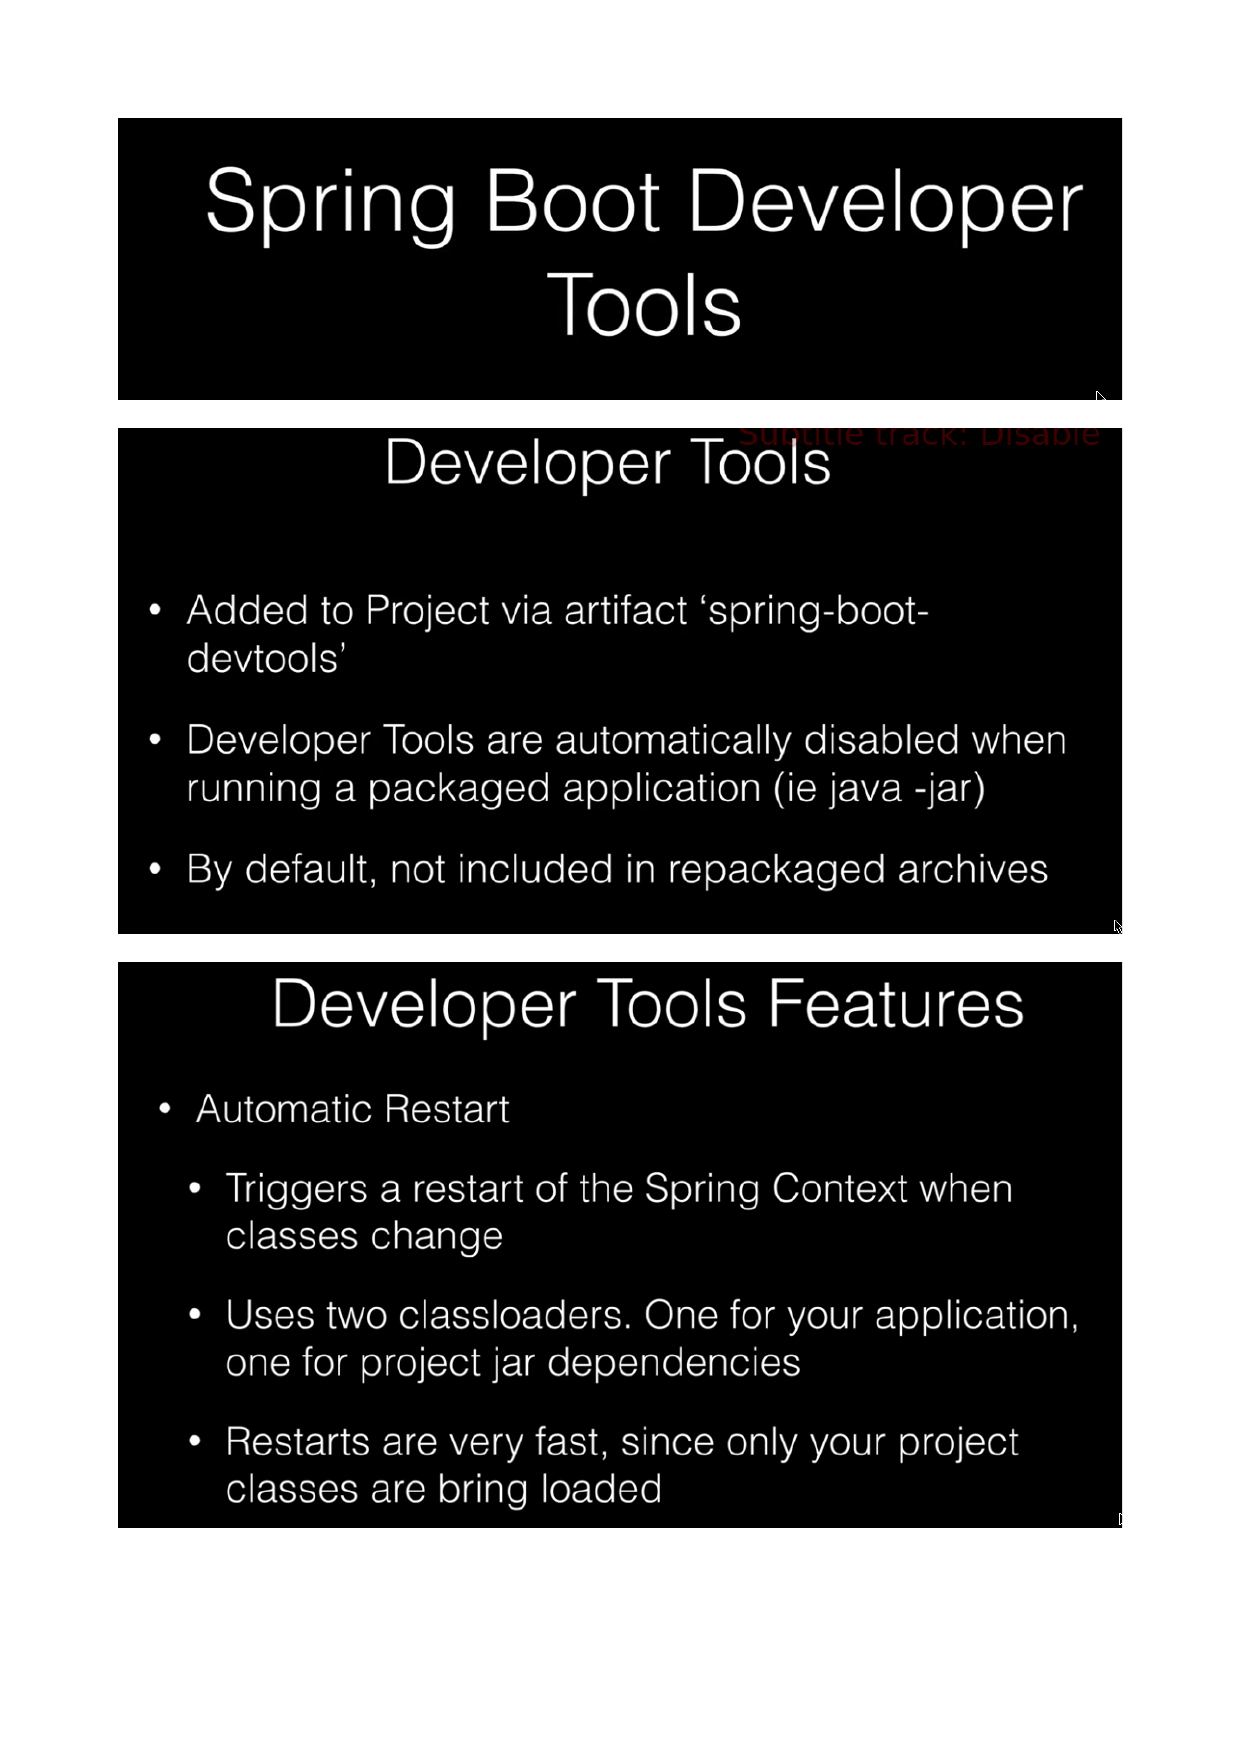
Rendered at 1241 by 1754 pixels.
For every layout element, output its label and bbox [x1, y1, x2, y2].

picture [118, 962, 1123, 1528]
picture [118, 118, 1123, 400]
picture [118, 428, 1123, 934]
